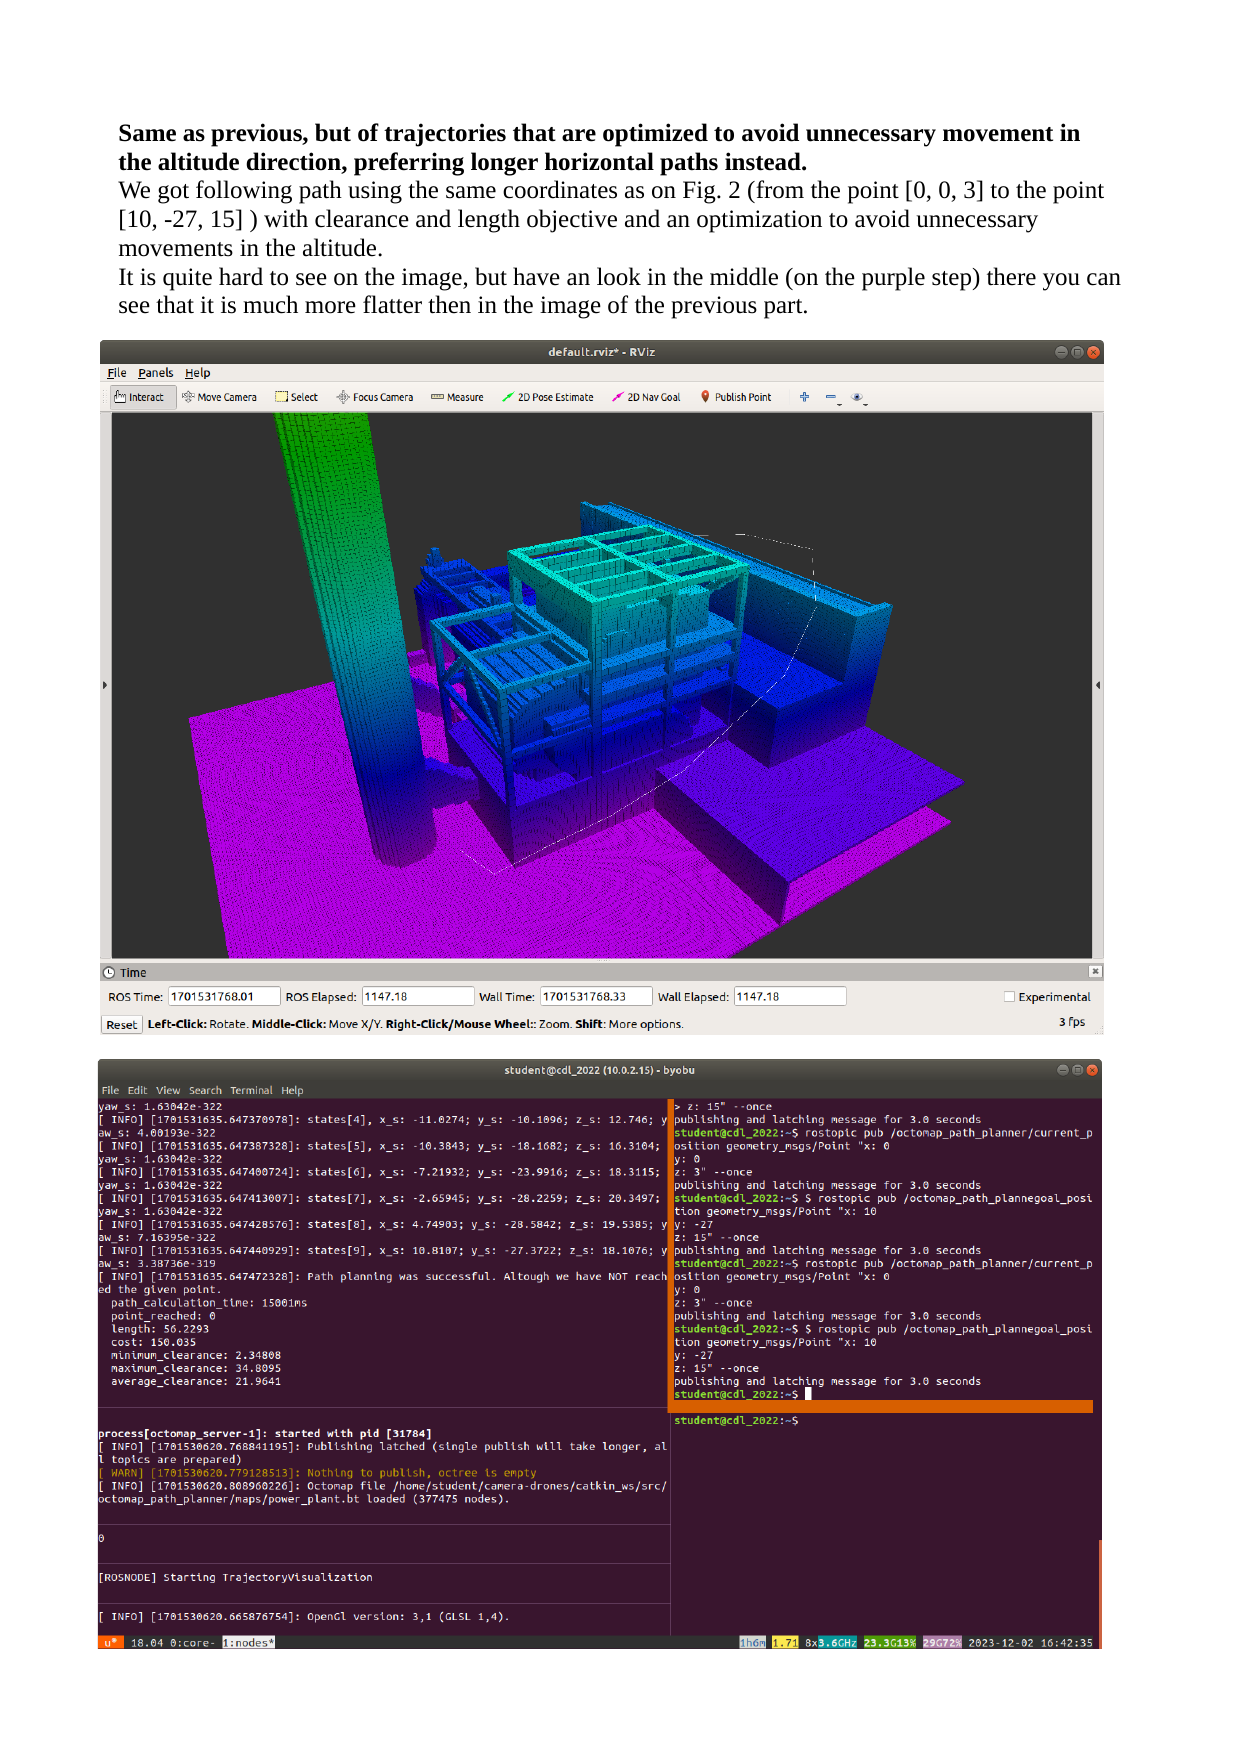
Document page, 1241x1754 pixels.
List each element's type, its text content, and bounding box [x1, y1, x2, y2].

picture [100, 340, 1104, 1035]
picture [97, 1059, 1102, 1649]
text Same as previous, but of trajectories that are optimized to avoid unnecessary movement in the altitude direction, preferring longer horizontal paths instead. [118, 118, 1122, 176]
text We got following path using the same coordinates as on Fig. 2 (from the point [0, 0, 3] to the point [10, -27, 15] ) with clearance and length objective and an optimization to avoid unnecessary movements in the altitude. It is quite hard to see on the image, but have an look in the middle (on the purple step) there you can see that it is much more flatter then in the image of the previous part. [118, 176, 1122, 319]
